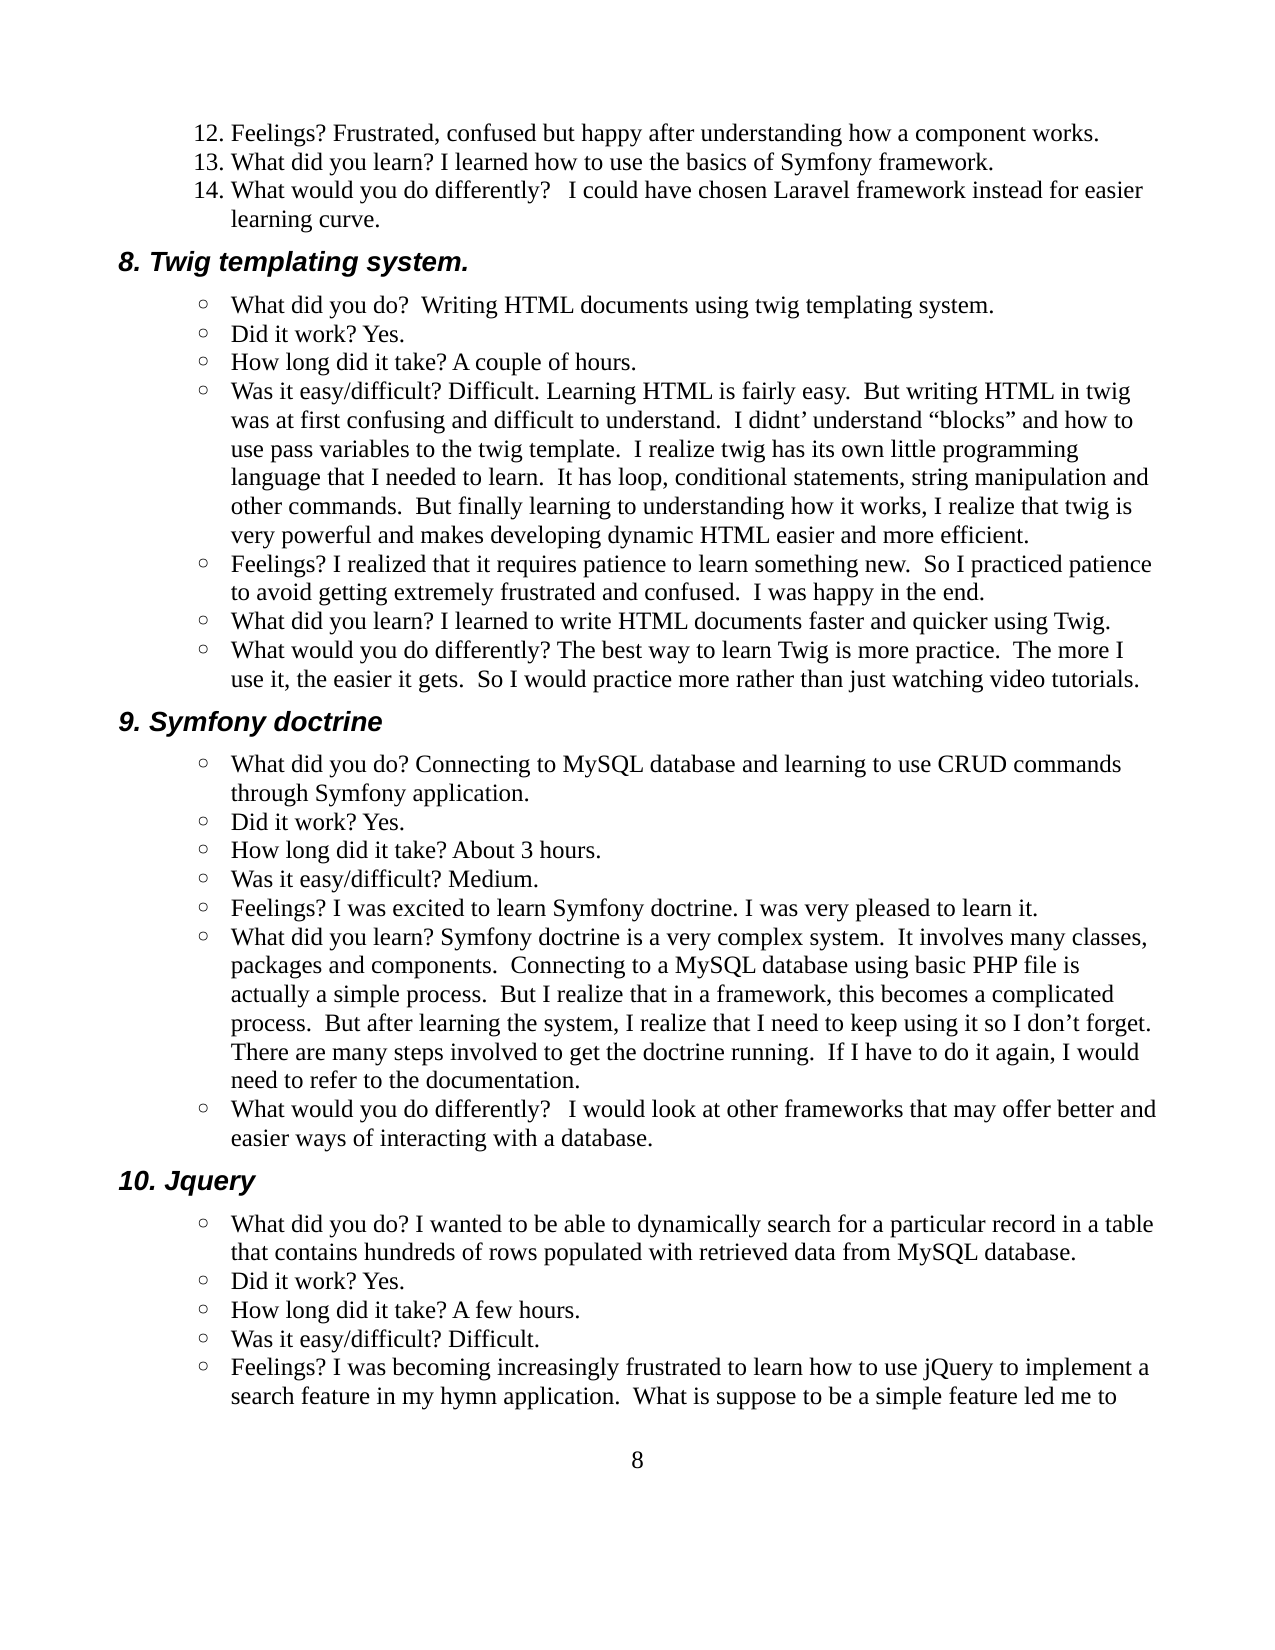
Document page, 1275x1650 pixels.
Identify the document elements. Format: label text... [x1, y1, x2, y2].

list Feelings? Frustrated, confused but happy after understanding how a component works. [193, 118, 1157, 147]
list What did you do? Connecting to MySQL database and learning to use CRUD commands through Symfony application. [193, 749, 1157, 807]
list Was it easy/difficult? Difficult. [193, 1324, 1157, 1352]
list How long did it take? A couple of hours. [193, 347, 1157, 376]
list Did it work? Yes. [193, 807, 1157, 836]
list Did it work? Yes. [193, 319, 1157, 347]
subtitle 10. Jquery [118, 1164, 1157, 1196]
list What did you learn? I learned to write HTML documents faster and quicker using Twig. [193, 606, 1157, 635]
list What did you do? Writing HTML documents using twig templating system. [193, 290, 1157, 319]
list How long did it take? A few hours. [193, 1295, 1157, 1324]
list What would you do differently? I would look at other frameworks that may offer better and easier ways of interacting with a database. [193, 1094, 1157, 1152]
list What would you do differently? I could have chosen Laravel framework instead for easier learning curve. [193, 176, 1157, 233]
list What did you do? I wanted to be able to dynamically search for a particular record in a table that contains hundreds of rows populated with retrieved data from MySQL database. [193, 1209, 1157, 1266]
subtitle 8. Twig templating system. [118, 246, 1157, 277]
list What would you do differently? The best way to learn Twig is more practice. The more I use it, the easier it gets. So I would practice more rather than just watching video tutorials. [193, 635, 1157, 692]
list Feelings? I was becoming increasingly frustrated to learn how to use jQuery to implement a search feature in my hymn application. What is suppose to be a simple feature led me to [193, 1352, 1157, 1410]
list What did you learn? I learned how to use the basics of Symfony framework. [193, 147, 1157, 176]
list Did it work? Yes. [193, 1266, 1157, 1295]
list How long did it take? About 3 hours. [193, 836, 1157, 864]
list Was it easy/difficult? Difficult. Learning HTML is fairly easy. But writing HTML in twig was at first confusing and difficult to understand. I didnt’ understand “blocks” and how to use pass variables to the twig template. I realize twig has its own little programming language that I needed to learn. It has loop, conditional statements, string manipulation and other commands. But finally learning to understanding how it works, I realize that twig is very powerful and makes developing dynamic HTML easier and more efficient. [193, 376, 1157, 549]
list Feelings? I realized that it requires patience to learn something new. So I practiced patience to avoid getting extremely frustrated and confused. I was happy in the end. [193, 549, 1157, 606]
list What did you learn? Symfony doctrine is a very complex system. It involves many classes, packages and components. Connecting to a MySQL database using basic PHP file is actually a simple process. But I realize that in a framework, this becomes a complicated process. But after learning the system, I realize that I need to keep using it so I don’t forget. There are many steps involved to get the doctrine running. If I have to do it again, I would need to refer to the documentation. [193, 922, 1157, 1094]
list Feelings? I was excited to learn Symfony doctrine. I was very pleased to learn it. [193, 893, 1157, 922]
list Was it easy/difficult? Medium. [193, 864, 1157, 893]
subtitle 9. Symfony doctrine [118, 705, 1157, 737]
